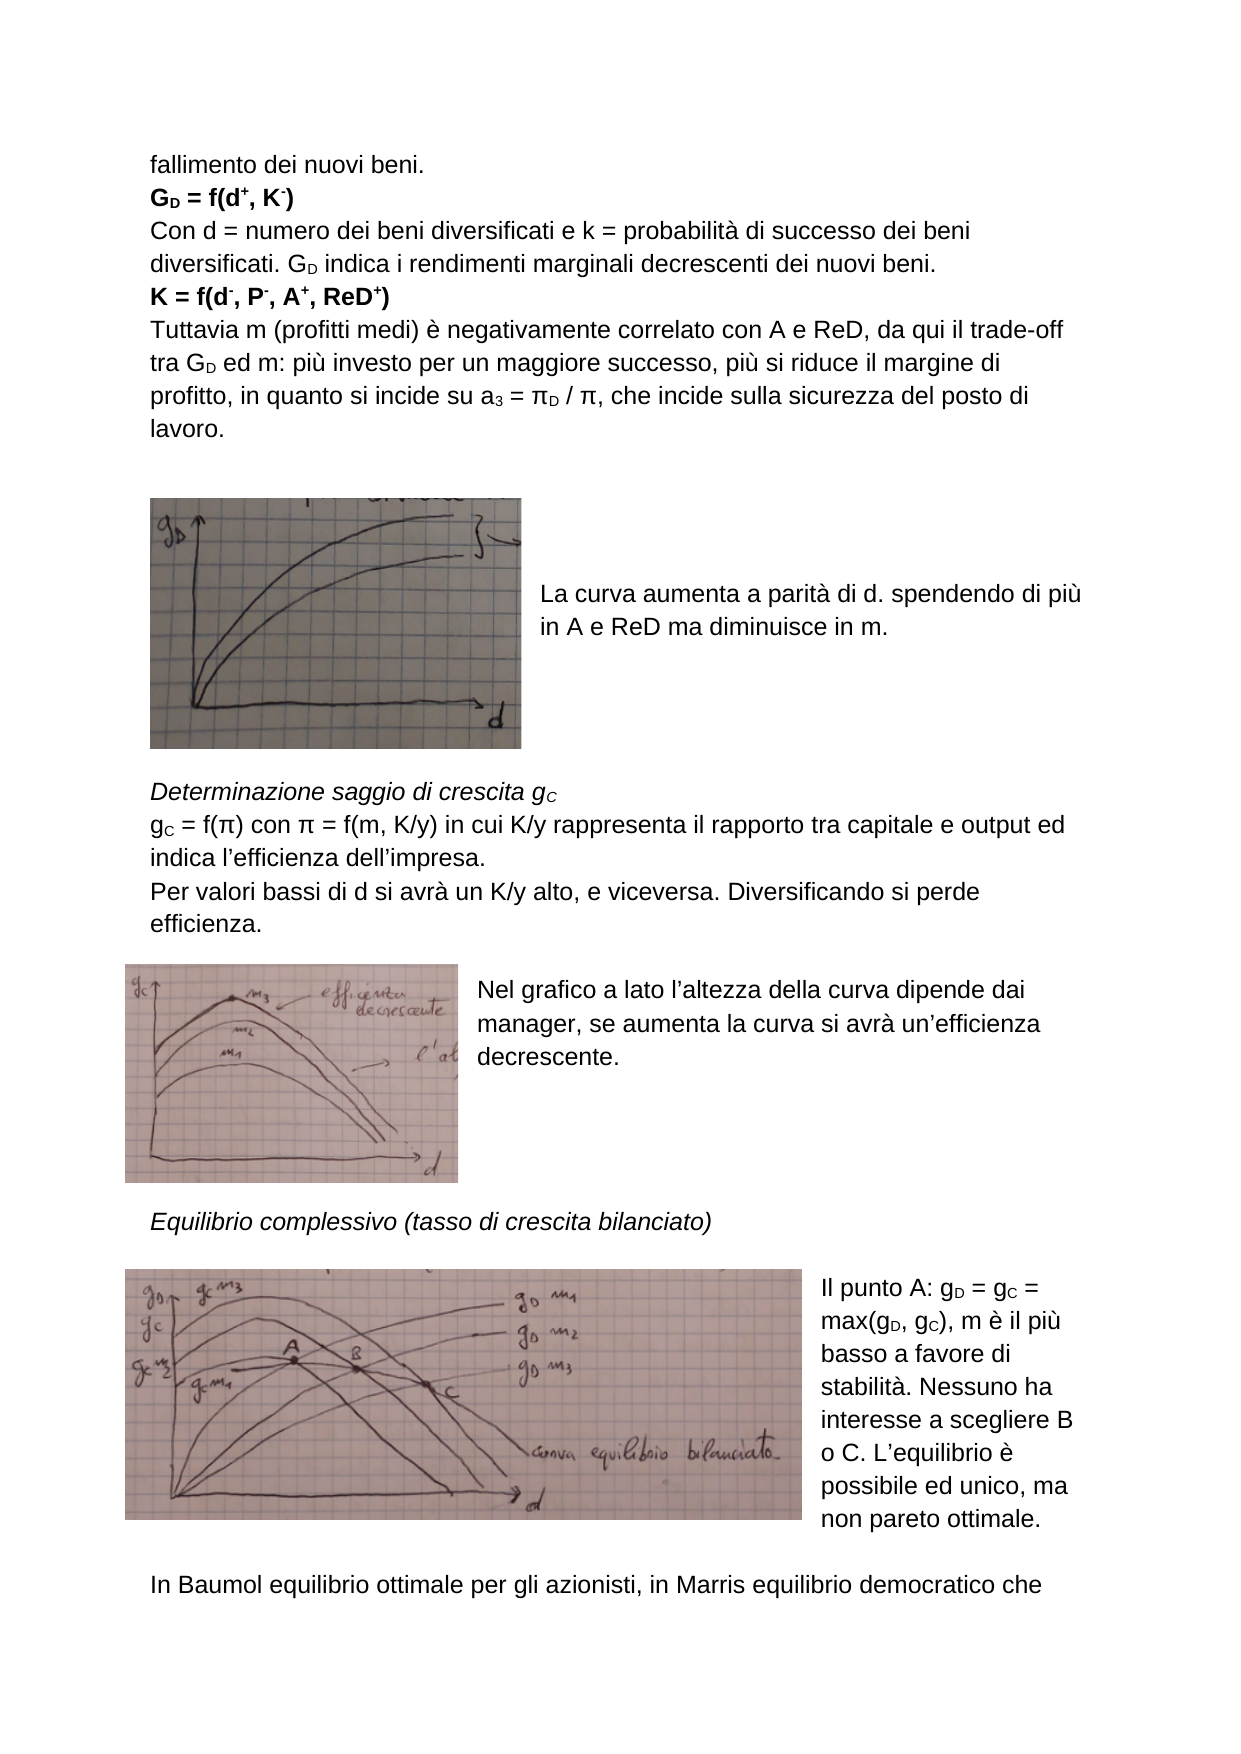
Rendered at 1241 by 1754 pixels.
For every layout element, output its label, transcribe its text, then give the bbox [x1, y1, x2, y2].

text La curva aumenta a parità di d. spendendo di più in A e ReD ma diminuisce in m. [276, 579, 1090, 641]
text Nel grafico a lato l’altezza della curva dipende dai manager, se aumenta la curva si avrà un’efficienza decrescente. [459, 976, 1090, 1070]
text Equilibrio complessivo (tasso di crescita bilanciato) [150, 1207, 1090, 1235]
picture [243, 964, 459, 1183]
text GD = f(d+, K-) [150, 183, 1090, 212]
picture [516, 1269, 802, 1520]
picture [150, 498, 276, 749]
text K = f(d-, P-, A+, ReD+) [150, 282, 1090, 311]
text Tuttavia m (profitti medi) è negativamente correlato con A e ReD, da qui il trade-off tra GD ed m: più investo per un maggiore successo, più si riduce il margine di profitto, in quanto si incide su a3 = πD / π, che incide sulla sicurezza del posto di lavoro. [150, 315, 1090, 443]
text [150, 976, 243, 1070]
text Per valori bassi di d si avrà un K/y alto, e viceversa. Diversificando si perde efficienza. [150, 876, 1090, 938]
text Il punto A: gD = gC = max(gD, gC), m è il più basso a favore di stabilità. Nessuno ha interesse a scegliere B o C. L’equilibrio è possibile ed unico, ma non pareto ottimale. [150, 1273, 1090, 1533]
text Determinazione saggio di crescita gC [150, 777, 1090, 806]
text gC = f(π) con π = f(m, K/y) in cui K/y rappresenta il rapporto tra capitale e output ed indica l’efficienza dell’impresa. [150, 810, 1090, 872]
text fallimento dei nuovi beni. [150, 150, 1090, 179]
text In Baumol equilibrio ottimale per gli azionisti, in Marris equilibrio democratico che [150, 1570, 1090, 1599]
text Con d = numero dei beni diversificati e k = probabilità di successo dei beni diversificati. GD indica i rendimenti marginali decrescenti dei nuovi beni. [150, 216, 1090, 278]
